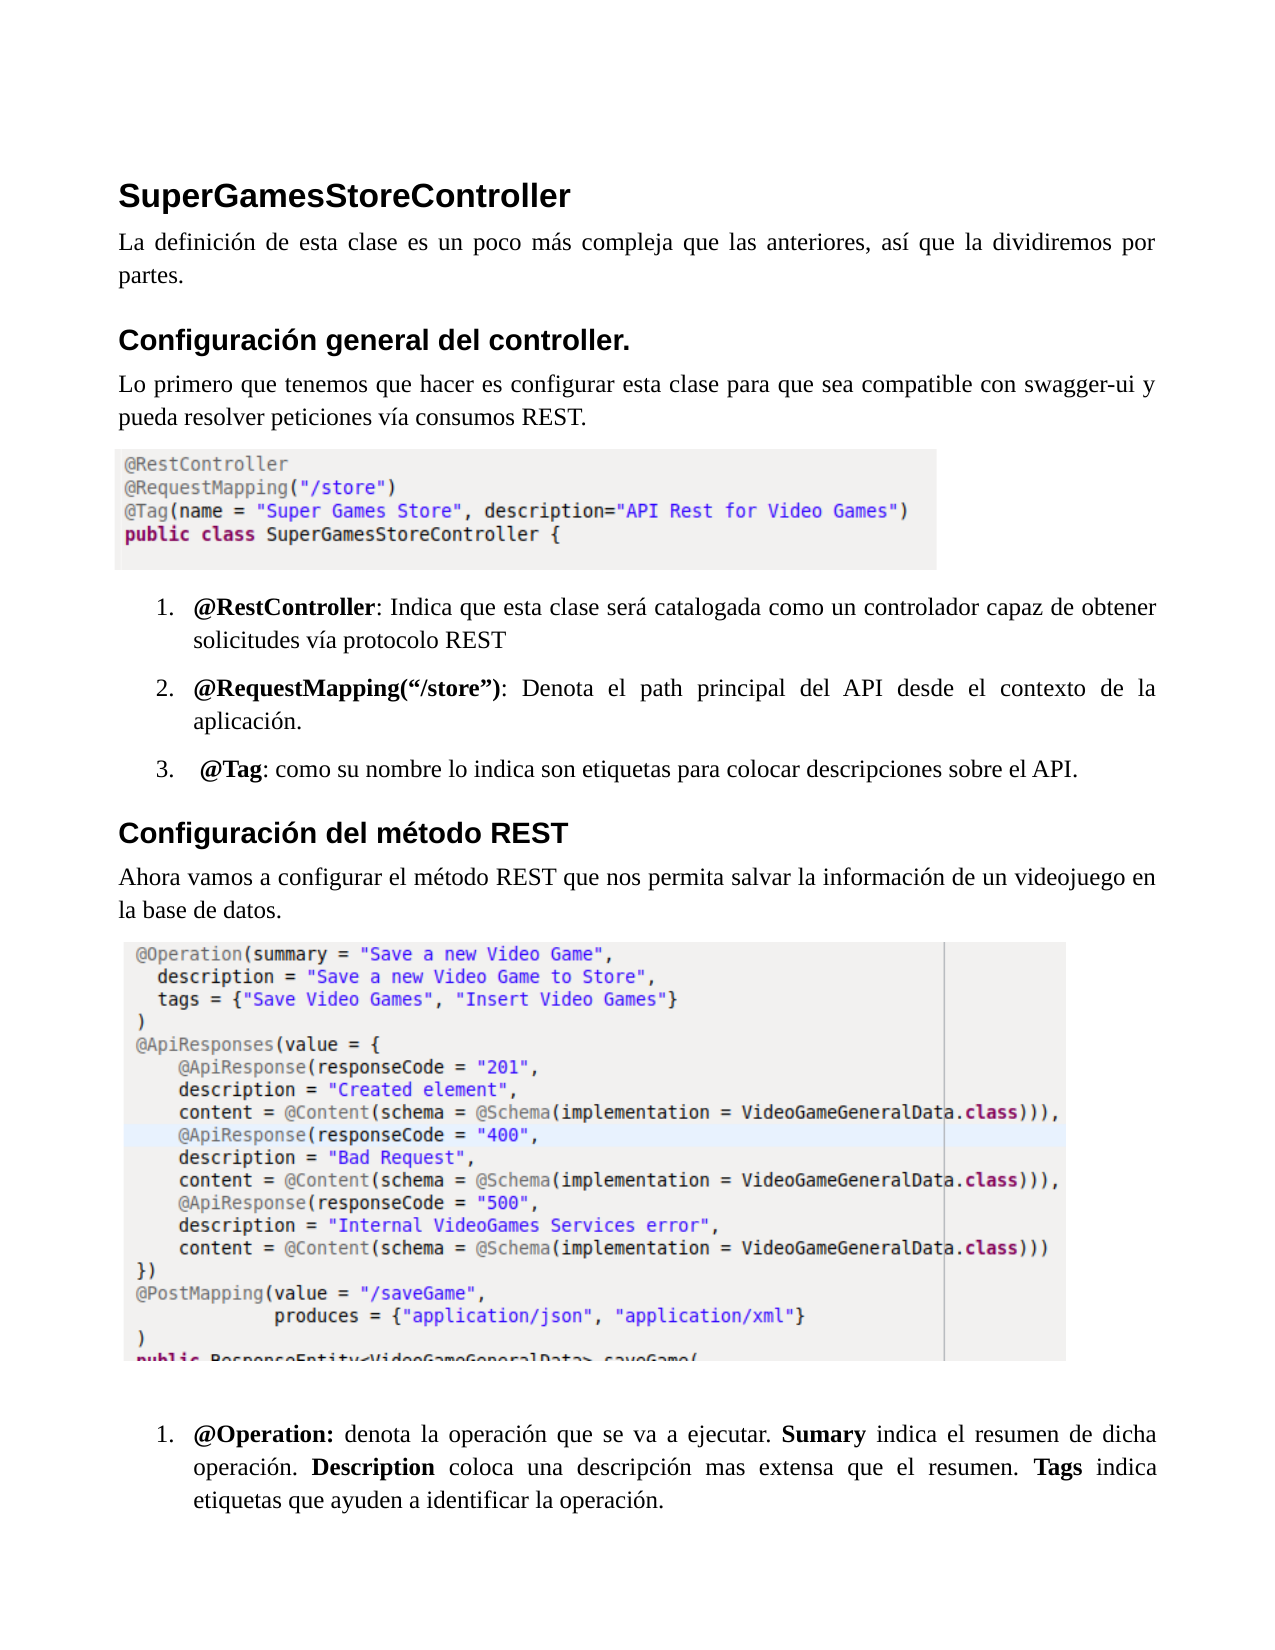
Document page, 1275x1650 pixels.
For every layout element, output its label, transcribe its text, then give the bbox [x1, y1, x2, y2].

text Lo primero que tenemos que hacer es configurar esta clase para que sea compatible con swagger-ui y pueda resolver peticiones vía consumos REST. [118, 369, 1157, 431]
text La definición de esta clase es un poco más compleja que las anteriores, así que la dividiremos por partes. [118, 227, 1157, 289]
picture [123, 942, 1066, 1361]
subtitle Configuración del método REST [118, 816, 1157, 849]
picture [114, 449, 937, 570]
list @Tag: como su nombre lo indica son etiquetas para colocar descripciones sobre el API. [156, 754, 1157, 782]
subtitle SuperGamesStoreController [118, 176, 1157, 215]
list @Operation: denota la operación que se va a ejecutar. Sumary indica el resumen de dicha operación. Description coloca una descripción mas extensa que el resumen. Tags indica etiquetas que ayuden a identificar la operación. [156, 1419, 1157, 1513]
list @RestController: Indica que esta clase será catalogada como un controlador capaz de obtener solicitudes vía protocolo REST [156, 592, 1157, 654]
subtitle Configuración general del controller. [118, 323, 1157, 356]
list @RequestMapping(“/store”): Denota el path principal del API desde el contexto de la aplicación. [156, 673, 1157, 735]
text Ahora vamos a configurar el método REST que nos permita salvar la información de un videojuego en la base de datos. [118, 862, 1157, 924]
